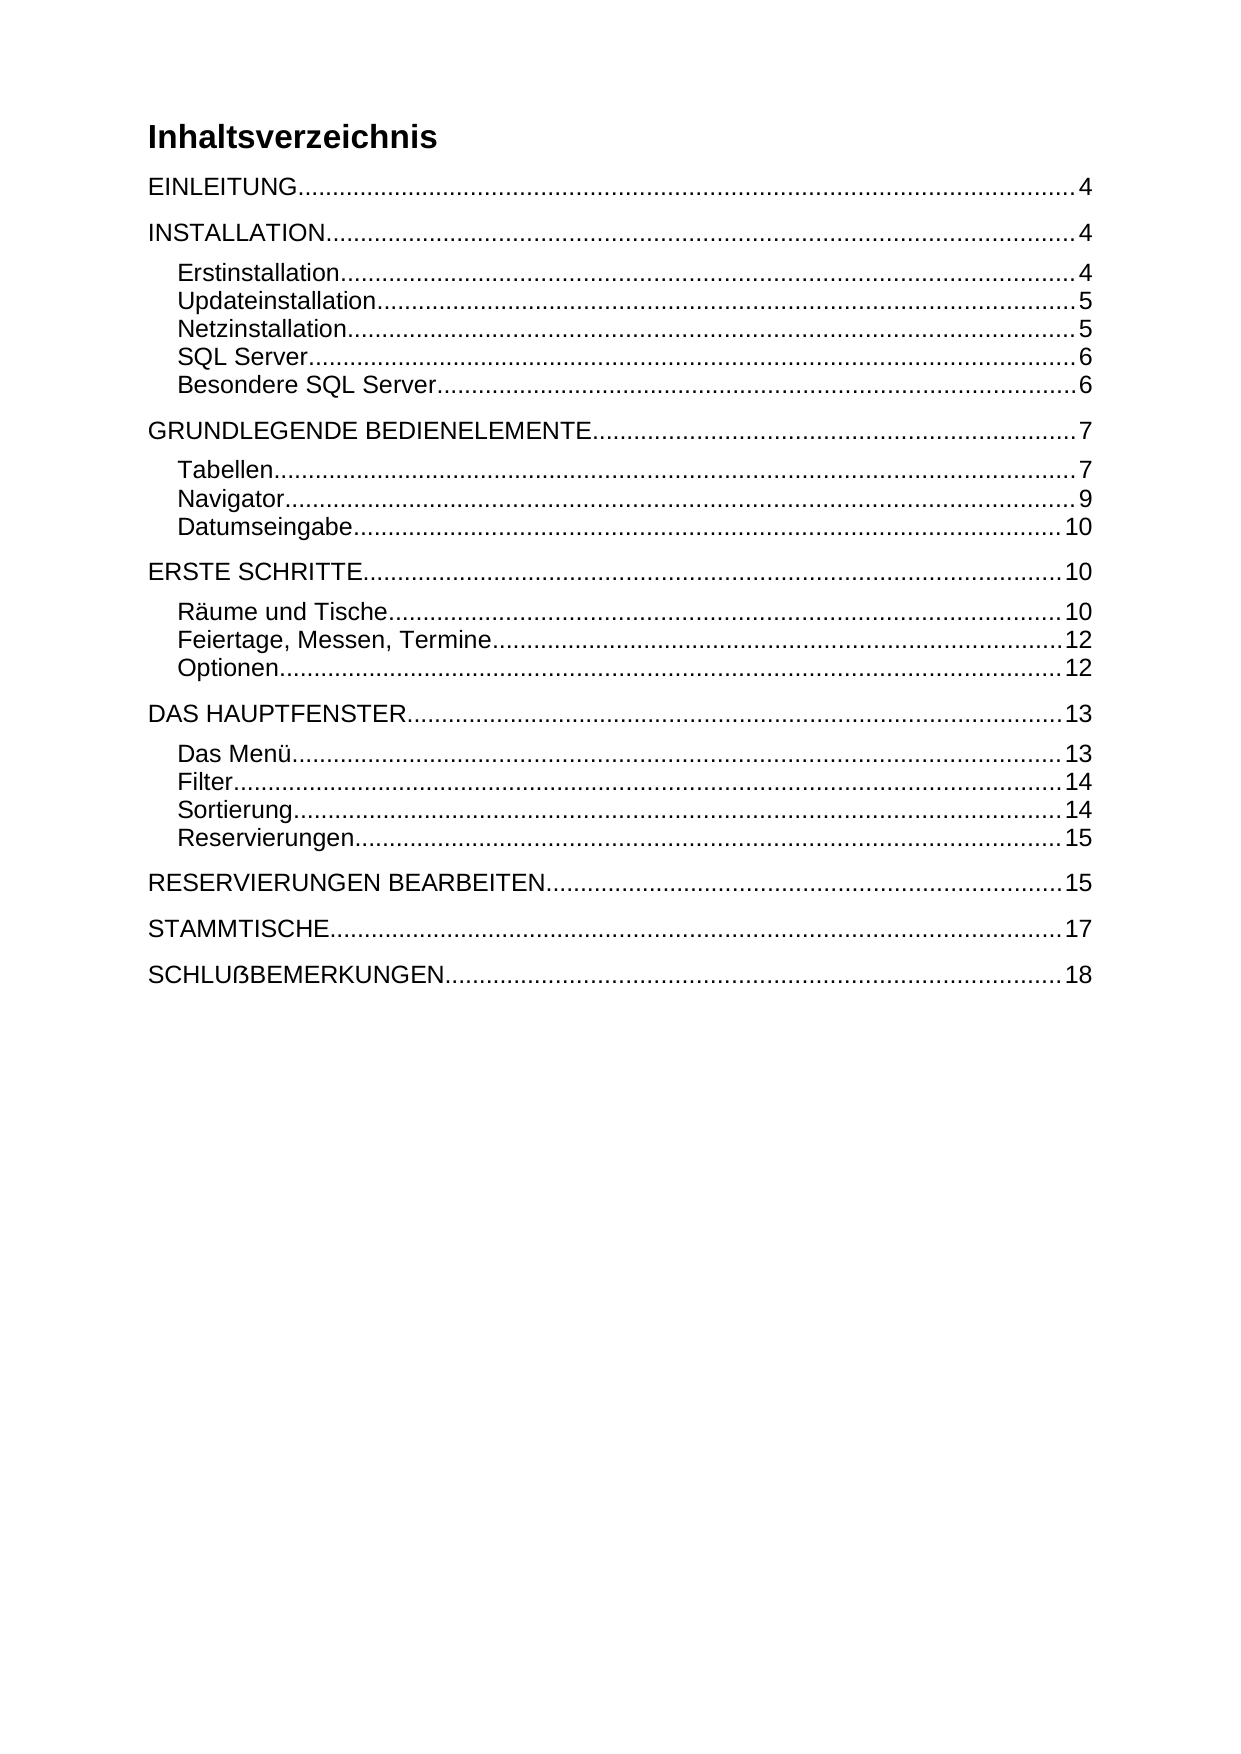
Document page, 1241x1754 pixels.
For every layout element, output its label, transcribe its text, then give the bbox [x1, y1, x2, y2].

text Räume und Tische 10 [177, 598, 1093, 626]
text Erstinstallation 4 [177, 259, 1093, 287]
text Das Hauptfenster 13 [148, 700, 1093, 728]
text Sortierung 14 [177, 796, 1093, 824]
text Installation 4 [148, 219, 1093, 247]
text Filter 14 [177, 768, 1093, 796]
text Optionen 12 [177, 654, 1093, 682]
text Reservierungen 15 [177, 824, 1093, 852]
text Stammtische 17 [148, 915, 1093, 943]
text Navigator 9 [177, 484, 1093, 512]
text Besondere SQL Server 6 [177, 371, 1093, 399]
text Datumseingabe 10 [177, 512, 1093, 541]
text Updateinstallation 5 [177, 287, 1093, 315]
text Feiertage, Messen, Termine 12 [177, 626, 1093, 654]
text Das Menü 13 [177, 739, 1093, 768]
text Einleitung 4 [148, 173, 1093, 201]
text Tabellen 7 [177, 456, 1093, 484]
text Erste Schritte 10 [148, 558, 1093, 586]
text Grundlegende Bedienelemente 7 [148, 417, 1093, 445]
text Reservierungen bearbeiten 15 [148, 869, 1093, 897]
text SQL Server 6 [177, 343, 1093, 371]
text Schlußbemerkungen 18 [148, 961, 1093, 989]
subtitle Inhaltsverzeichnis [148, 118, 1093, 156]
text Netzinstallation 5 [177, 315, 1093, 343]
